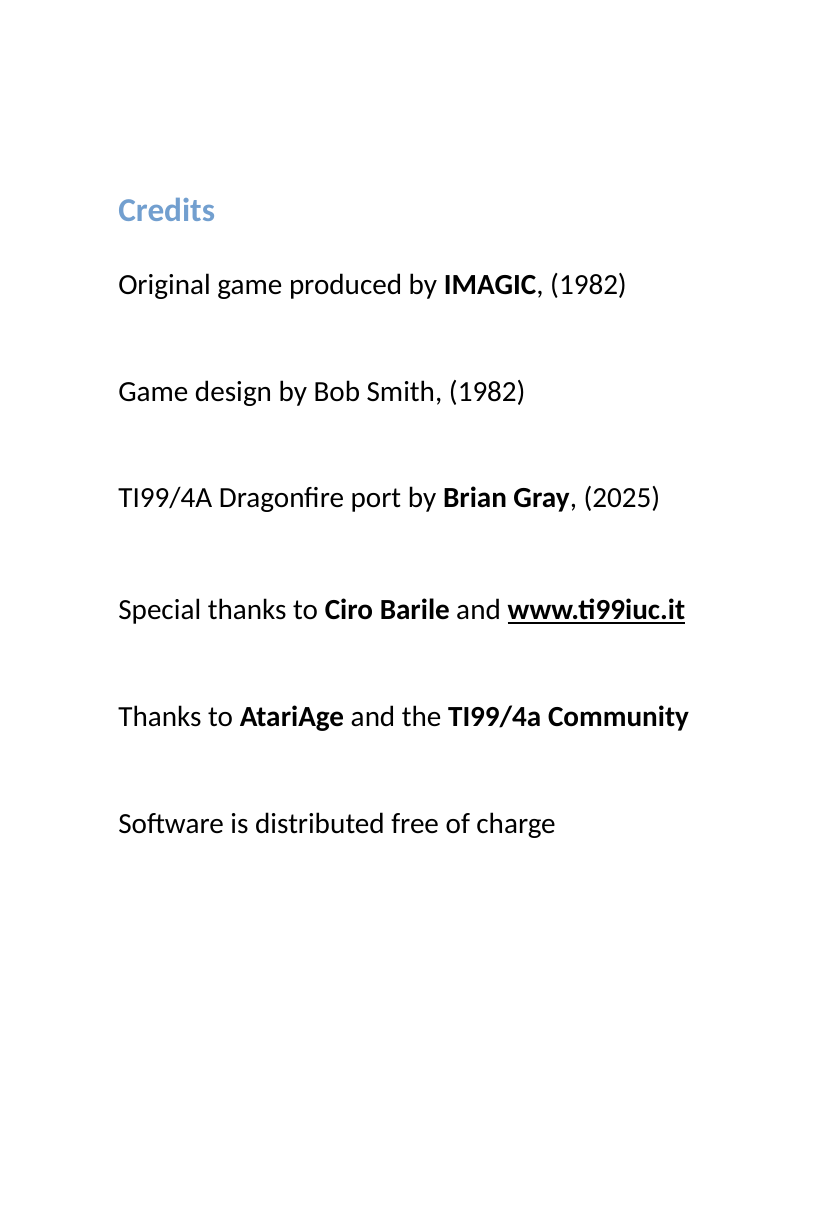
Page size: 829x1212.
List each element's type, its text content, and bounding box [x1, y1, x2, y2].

text Game design by Bob Smith, (1982) [118, 373, 710, 408]
text Software is distributed free of charge [118, 805, 710, 841]
text Original game produced by IMAGIC, (1982) [118, 266, 710, 301]
text Special thanks to Ciro Barile and www.ti99iuc.it [118, 591, 710, 627]
text Thanks to AtariAge and the TI99/4a Community [118, 698, 710, 734]
text Credits [118, 189, 710, 230]
text TI99/4A Dragonfire port by Brian Gray, (2025) [118, 479, 710, 515]
